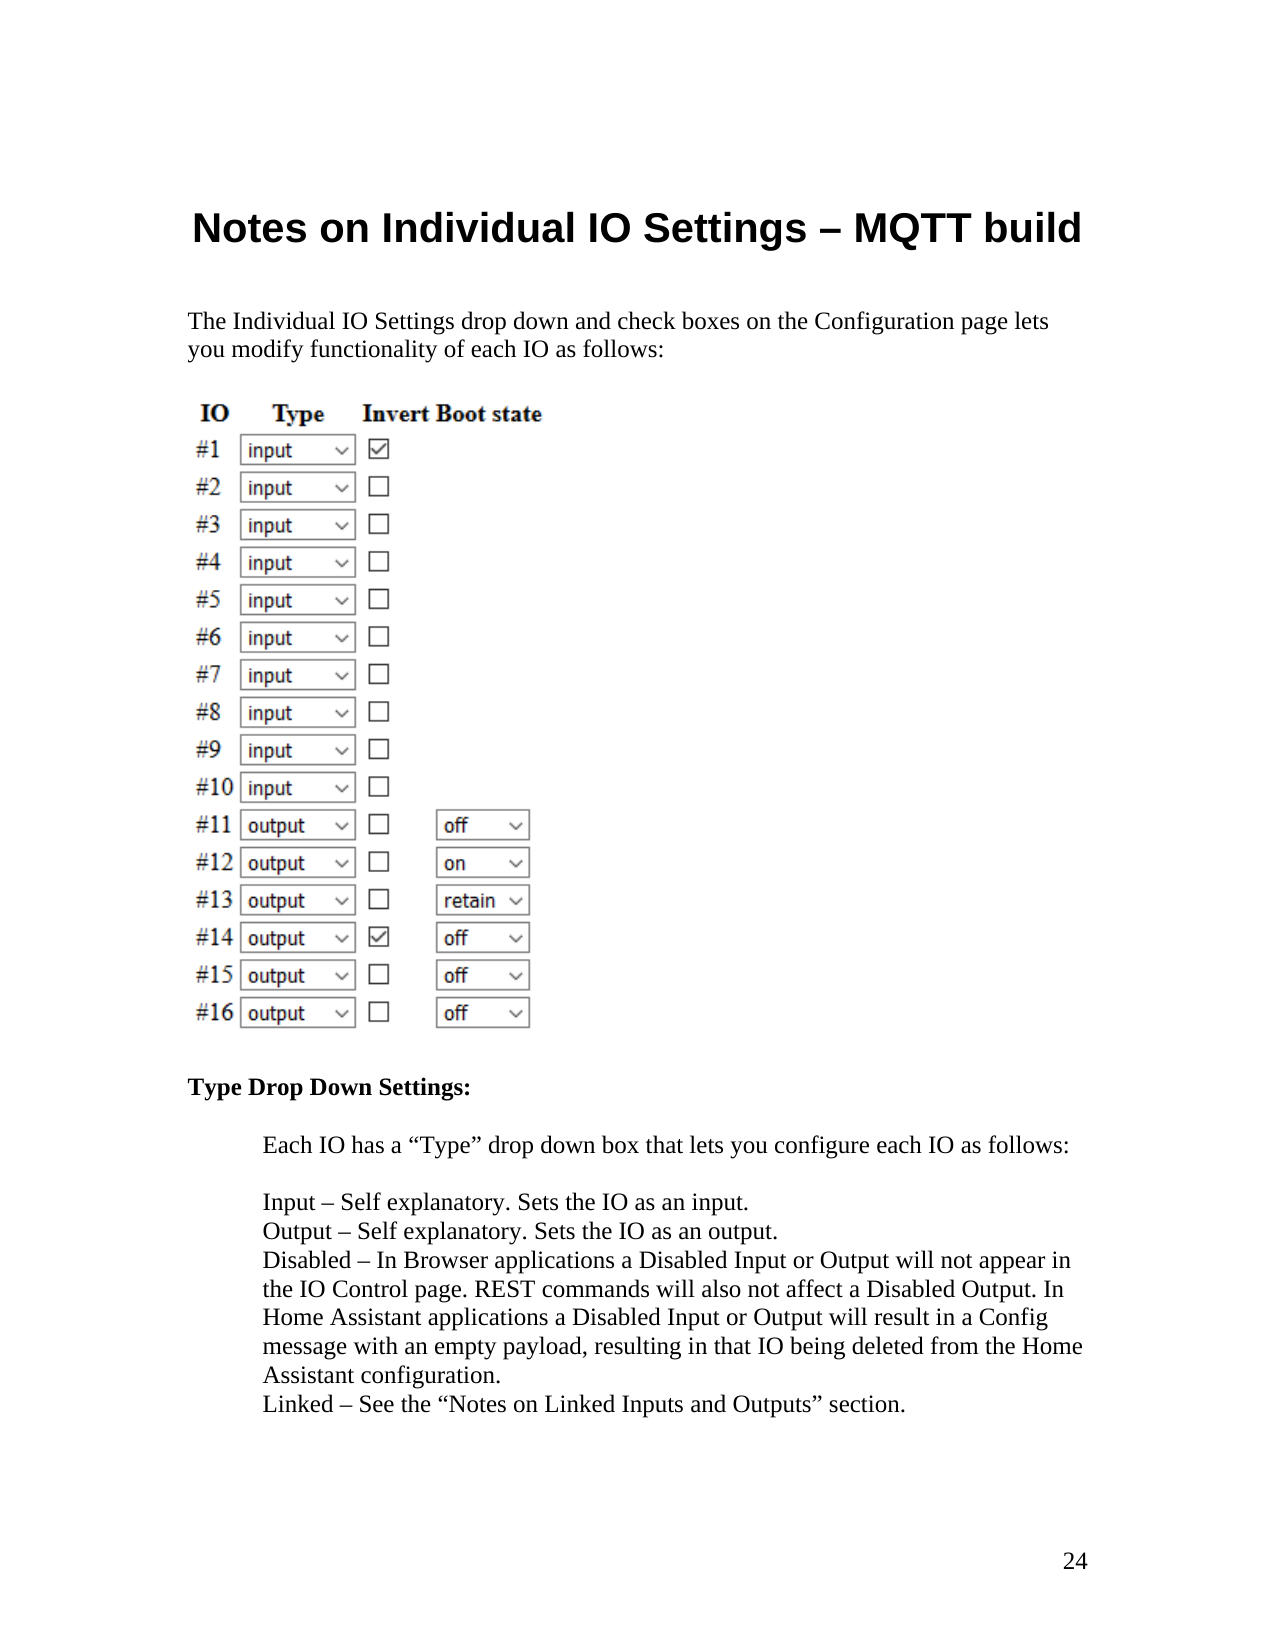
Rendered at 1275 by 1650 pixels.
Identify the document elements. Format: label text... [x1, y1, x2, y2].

text Input – Self explanatory. Sets the IO as an input. [262, 1187, 1087, 1216]
text Type Drop Down Settings: [187, 1072, 1087, 1101]
picture [187, 392, 546, 1044]
text Each IO has a “Type” drop down box that lets you configure each IO as follows: [262, 1130, 1087, 1159]
text The Individual IO Settings drop down and check boxes on the Configuration page lets you modify functionality of each IO as follows: [187, 306, 1087, 363]
subtitle Notes on Individual IO Settings – MQTT build [187, 204, 1087, 252]
text Disabled – In Browser applications a Disabled Input or Output will not appear in the IO Control page. REST commands will also not affect a Disabled Output. In Home Assistant applications a Disabled Input or Output will result in a Config message with an empty payload, resulting in that IO being deleted from the Home Assistant configuration. [262, 1245, 1087, 1389]
text Linked – See the “Notes on Linked Inputs and Outputs” section. [262, 1389, 1087, 1417]
text Output – Self explanatory. Sets the IO as an output. [262, 1216, 1087, 1245]
